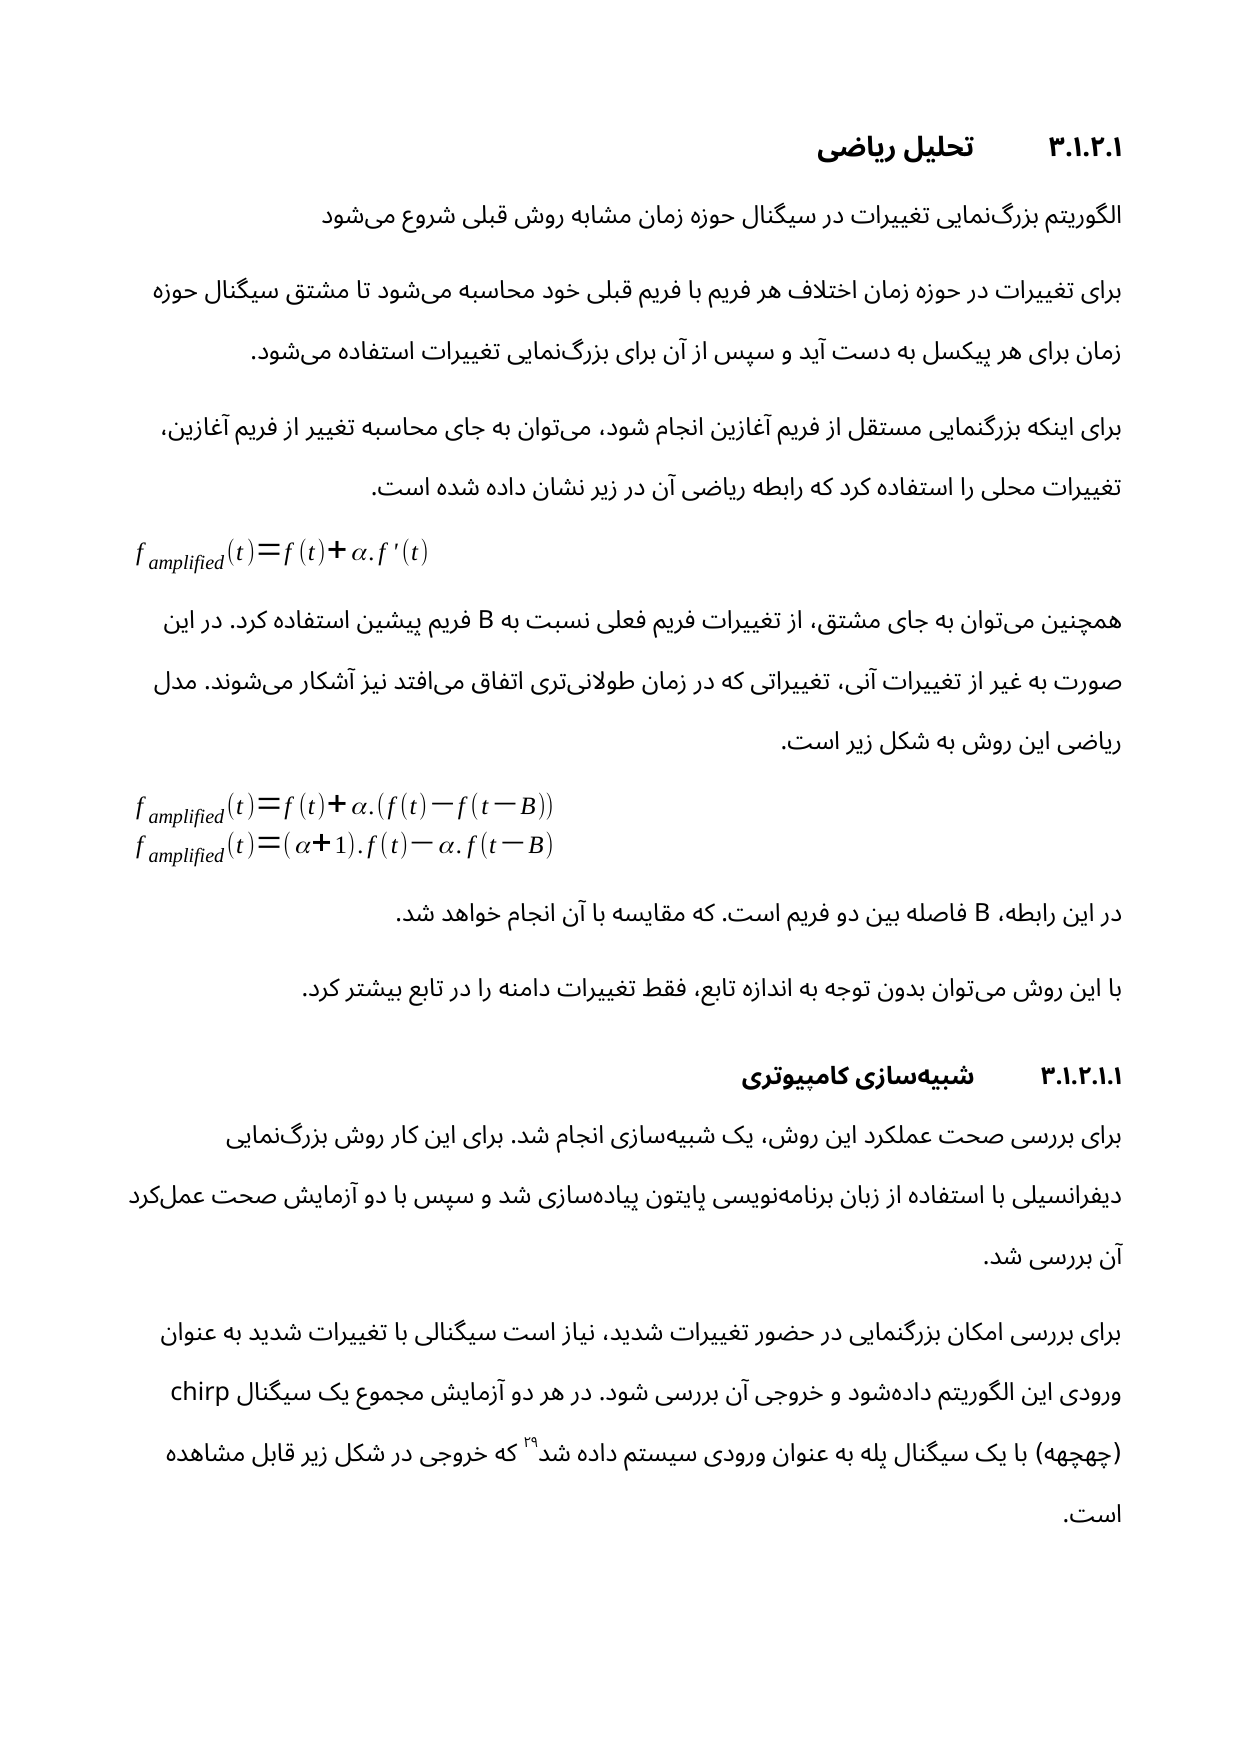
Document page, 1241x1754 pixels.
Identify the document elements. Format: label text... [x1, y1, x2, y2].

text برای تغییرات در حوزه زمان اختلاف هر فریم با فریم قبلی خود محاسبه می‌شود تا مشتق سیگنال حوزه زمان برای هر پیکسل به دست آید و سپس از آن برای بزرگ‌نمایی تغییرات استفاده می‌شود. [118, 264, 1122, 378]
subtitle شبیه‌سازی کامپیوتری [118, 1050, 1122, 1103]
text در این رابطه، B فاصله بین دو فریم است. که مقایسه با آن انجام خواهد شد. [118, 887, 1122, 940]
text برای بررسی امکان بزرگنمایی در حضور تغییرات شدید، نیاز است سیگنالی با تغییرات شدید به عنوان ورودی این الگوریتم داده‌شود و خروجی آن بررسی شود. در هر دو آزمایش مجموع یک سیگنال chirp (چهچهه) با یک سیگنال پله به عنوان ورودی سیستم داده شد که خروجی در شکل زیر قابل مشاهده است. [118, 1306, 1122, 1541]
text برای اینکه بزرگنمایی مستقل از فریم آغازین انجام شود، می‌توان به جای محاسبه تغییر از فریم آغازین، تغییرات محلی را استفاده کرد که رابطه ریاضی آن در زیر نشان داده شده است. [118, 401, 1122, 514]
subtitle تحلیل ریاضی [118, 118, 1122, 177]
text با این روش می‌توان بدون توجه به اندازه تابع، فقط تغییرات دامنه را در تابع بیشتر کرد. [118, 962, 1122, 1015]
text الگوریتم بزرگ‌نمایی تغییرات در سیگنال حوزه زمان مشابه روش قبلی شروع می‌شود [118, 189, 1122, 242]
text برای بررسی صحت عملکرد این روش، یک شبیه‌سازی انجام شد. برای این کار روش بزرگ‌نمایی دیفرانسیلی با استفاده از زبان برنامه‌نویسی پایتون پیاده‌سازی شد و سپس با دو آزمایش صحت عمل‌کرد آن بررسی شد. [118, 1109, 1122, 1283]
text همچنین می‌توان به جای مشتق، از تغییرات فریم فعلی نسبت به B فریم پیشین استفاده کرد. در این صورت به غیر از تغییرات آنی، تغییراتی که در زمان طولانی‌تری اتفاق می‌افتد نیز آشکار می‌شوند. مدل ریاضی این روش به شکل زیر است. [118, 594, 1122, 768]
